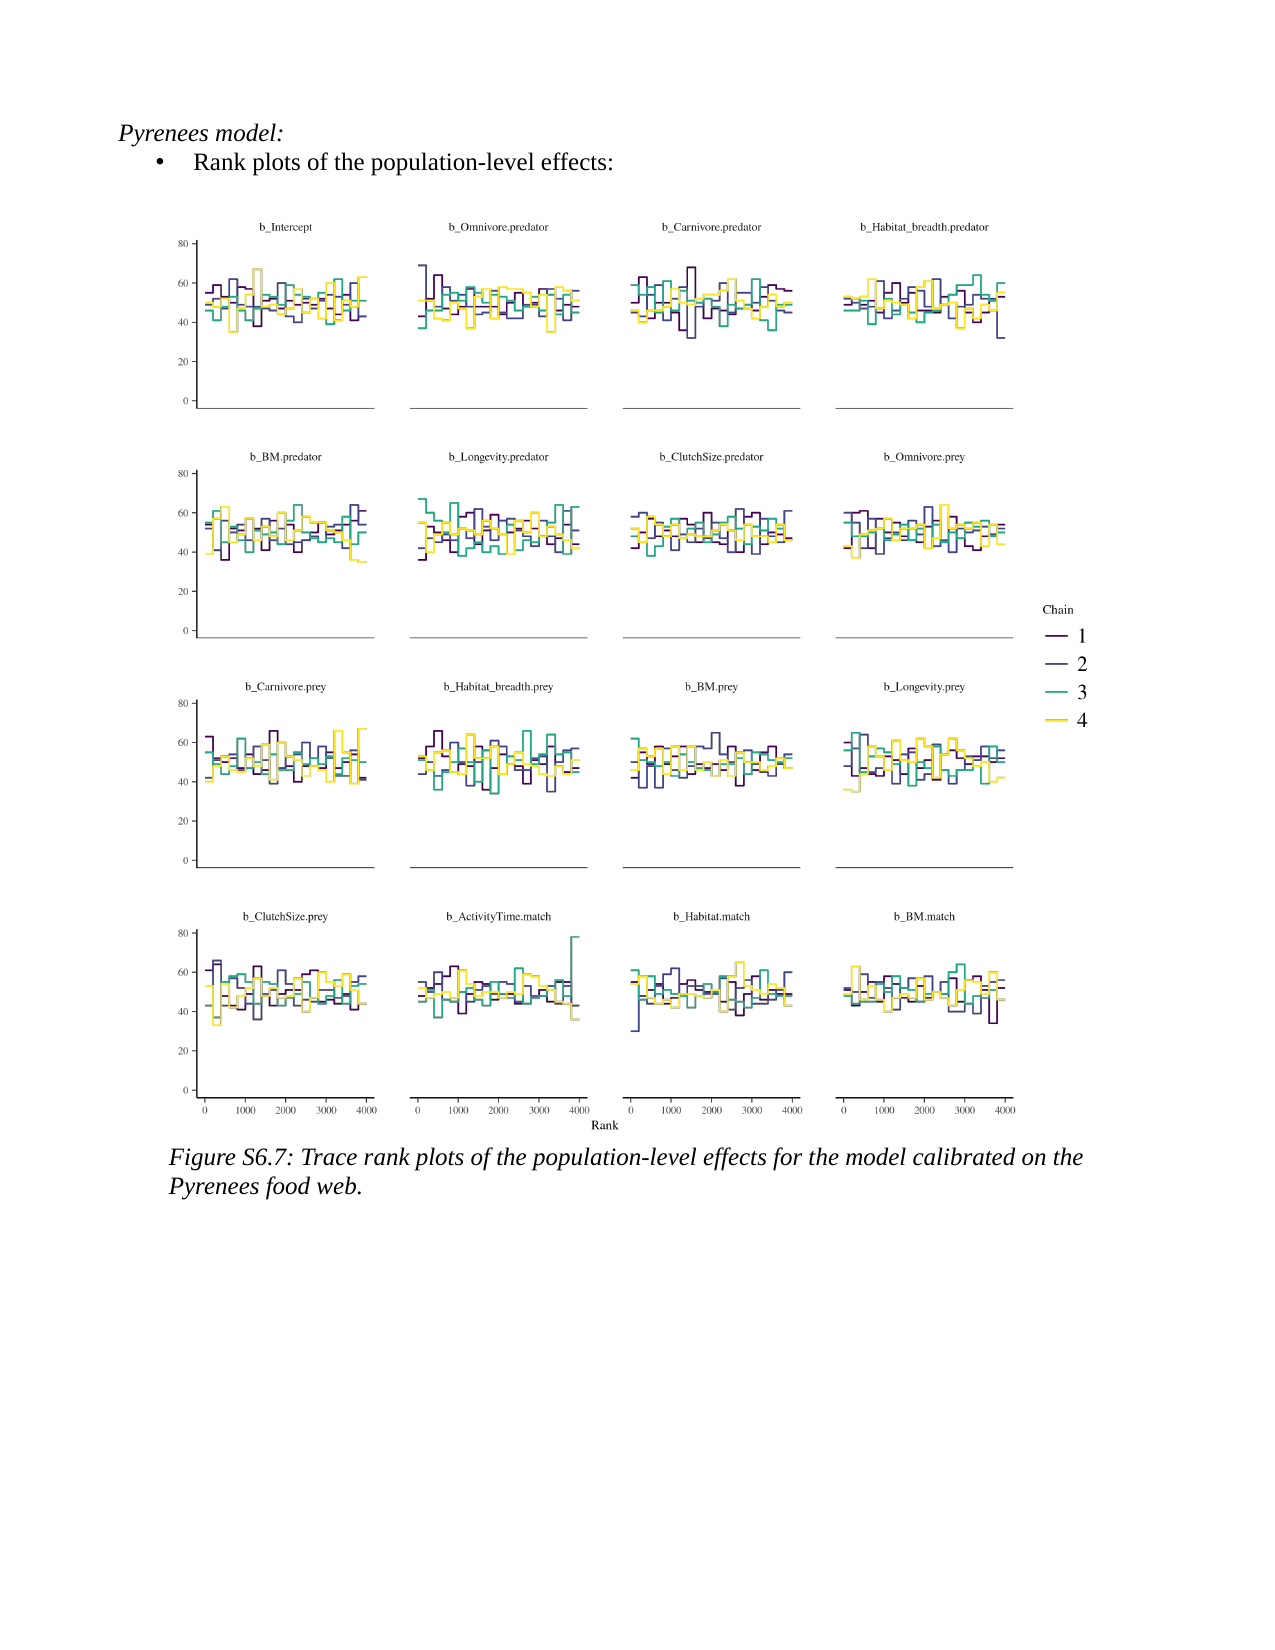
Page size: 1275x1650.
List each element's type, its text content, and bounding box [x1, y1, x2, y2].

list Figure S6.7: Trace rank plots of the population-level effects for the model calibrated on the Pyrenees food web. [169, 1142, 1106, 1199]
text Pyrenees model: [118, 118, 1157, 147]
picture [168, 204, 1107, 1142]
list Rank plots of the population-level effects: [156, 147, 1157, 176]
